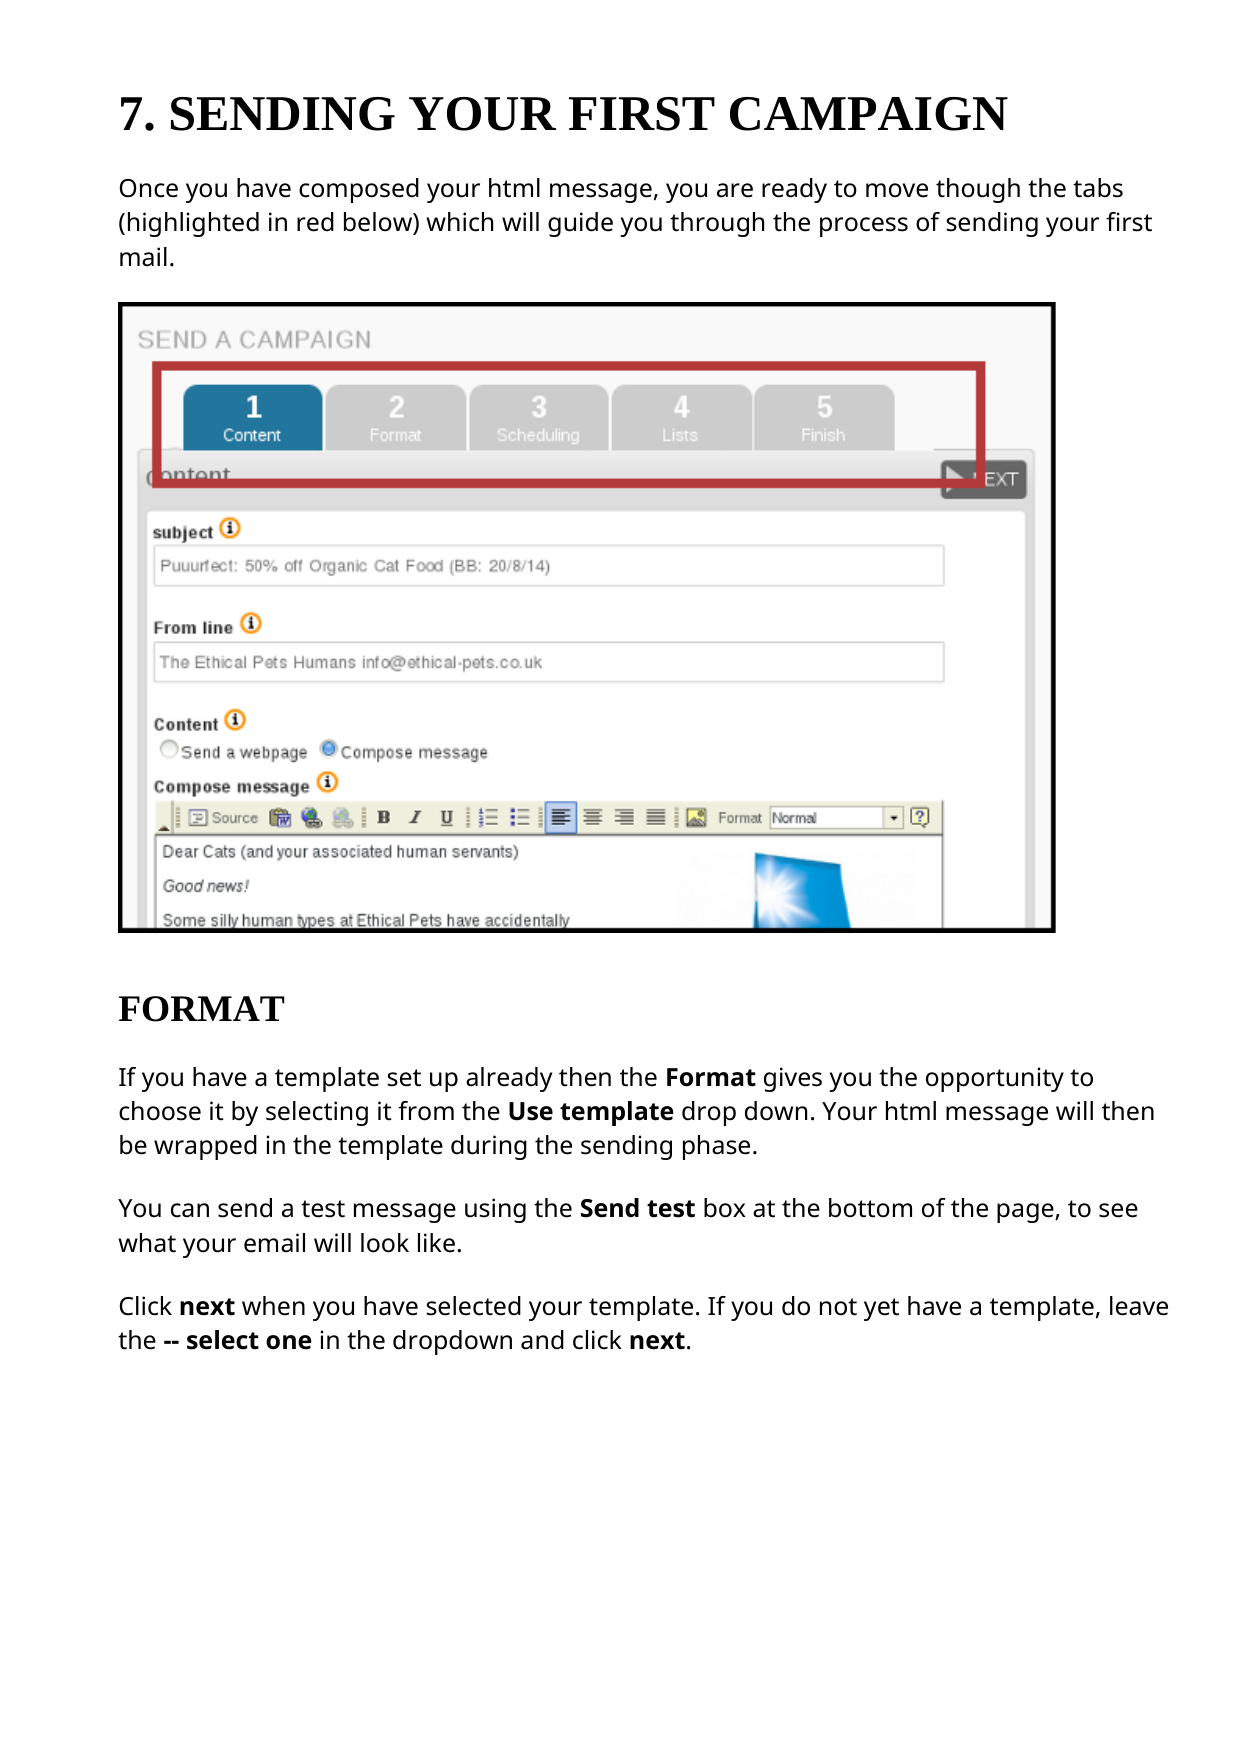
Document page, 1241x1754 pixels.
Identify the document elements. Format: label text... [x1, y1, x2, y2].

picture [118, 302, 1056, 933]
text You can send a test message using the Send test box at the bottom of the page, to see what your email will look like. [118, 1191, 1181, 1259]
subtitle Format [118, 987, 1181, 1030]
text If you have a template set up already then the Format gives you the opportunity to choose it by selecting it from the Use template drop down. Your html message will then be wrapped in the template during the sending phase. [118, 1059, 1181, 1162]
subtitle 7. Sending your first campaign [118, 84, 1181, 142]
text Once you have composed your html message, you are ready to move though the tabs (highlighted in red below) which will guide you through the process of sending your first mail. [118, 171, 1181, 273]
text Click next when you have selected your template. If you do not yet have a template, leave the -- select one in the dropdown and click next. [118, 1289, 1181, 1357]
